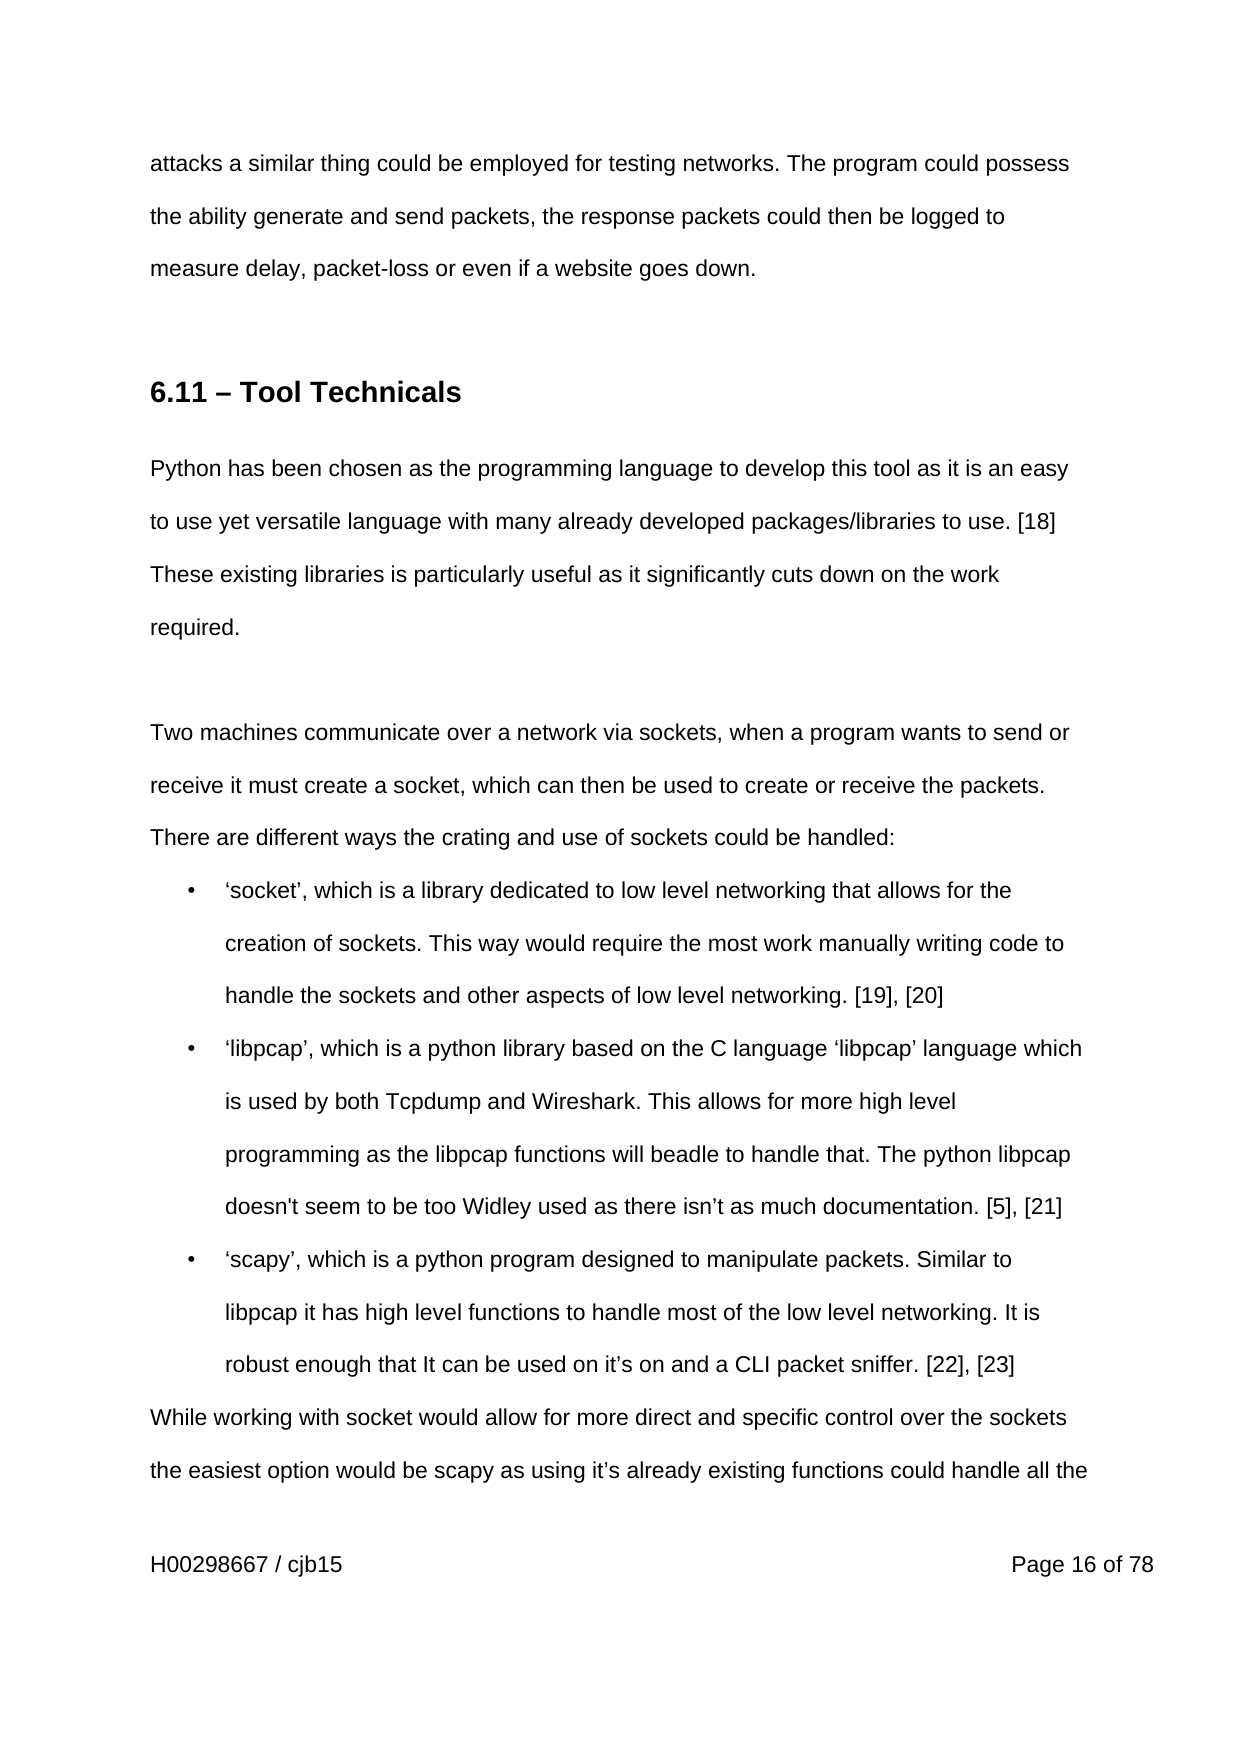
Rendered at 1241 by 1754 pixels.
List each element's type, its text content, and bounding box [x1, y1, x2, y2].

text These existing libraries is particularly useful as it significantly cuts down on the work required. [150, 561, 1090, 640]
text There are different ways the crating and use of sockets could be handled: [150, 824, 1090, 851]
list ‘scapy’, which is a python program designed to manipulate packets. Similar to libpcap it has high level functions to handle most of the low level networking. It is robust enough that It can be used on it’s on and a CLI packet sniffer. [22], [23] [187, 1246, 1090, 1378]
subtitle 6.11 – Tool Technicals [150, 375, 1090, 409]
list ‘libpcap’, which is a python library based on the C language ‘libpcap’ language which is used by both Tcpdump and Wireshark. This allows for more high level programming as the libpcap functions will beadle to handle that. The python libpcap doesn't seem to be too Widley used as there isn’t as much documentation. [5], [21] [187, 1035, 1090, 1220]
list ‘socket’, which is a library dedicated to low level networking that allows for the creation of sockets. This way would require the most work manually writing code to handle the sockets and other aspects of low level networking. [19], [20] [187, 877, 1090, 1009]
text While working with socket would allow for more direct and specific control over the sockets the easiest option would be scapy as using it’s already existing functions could handle all the [150, 1404, 1090, 1483]
text Two machines communicate over a network via sockets, when a program wants to send or receive it must create a socket, which can then be used to create or receive the packets. [150, 719, 1090, 798]
text attacks a similar thing could be employed for testing networks. The program could possess the ability generate and send packets, the response packets could then be logged to measure delay, packet-loss or even if a website goes down. [150, 150, 1090, 282]
text Python has been chosen as the programming language to develop this tool as it is an easy to use yet versatile language with many already developed packages/libraries to use. [18] [150, 455, 1090, 534]
